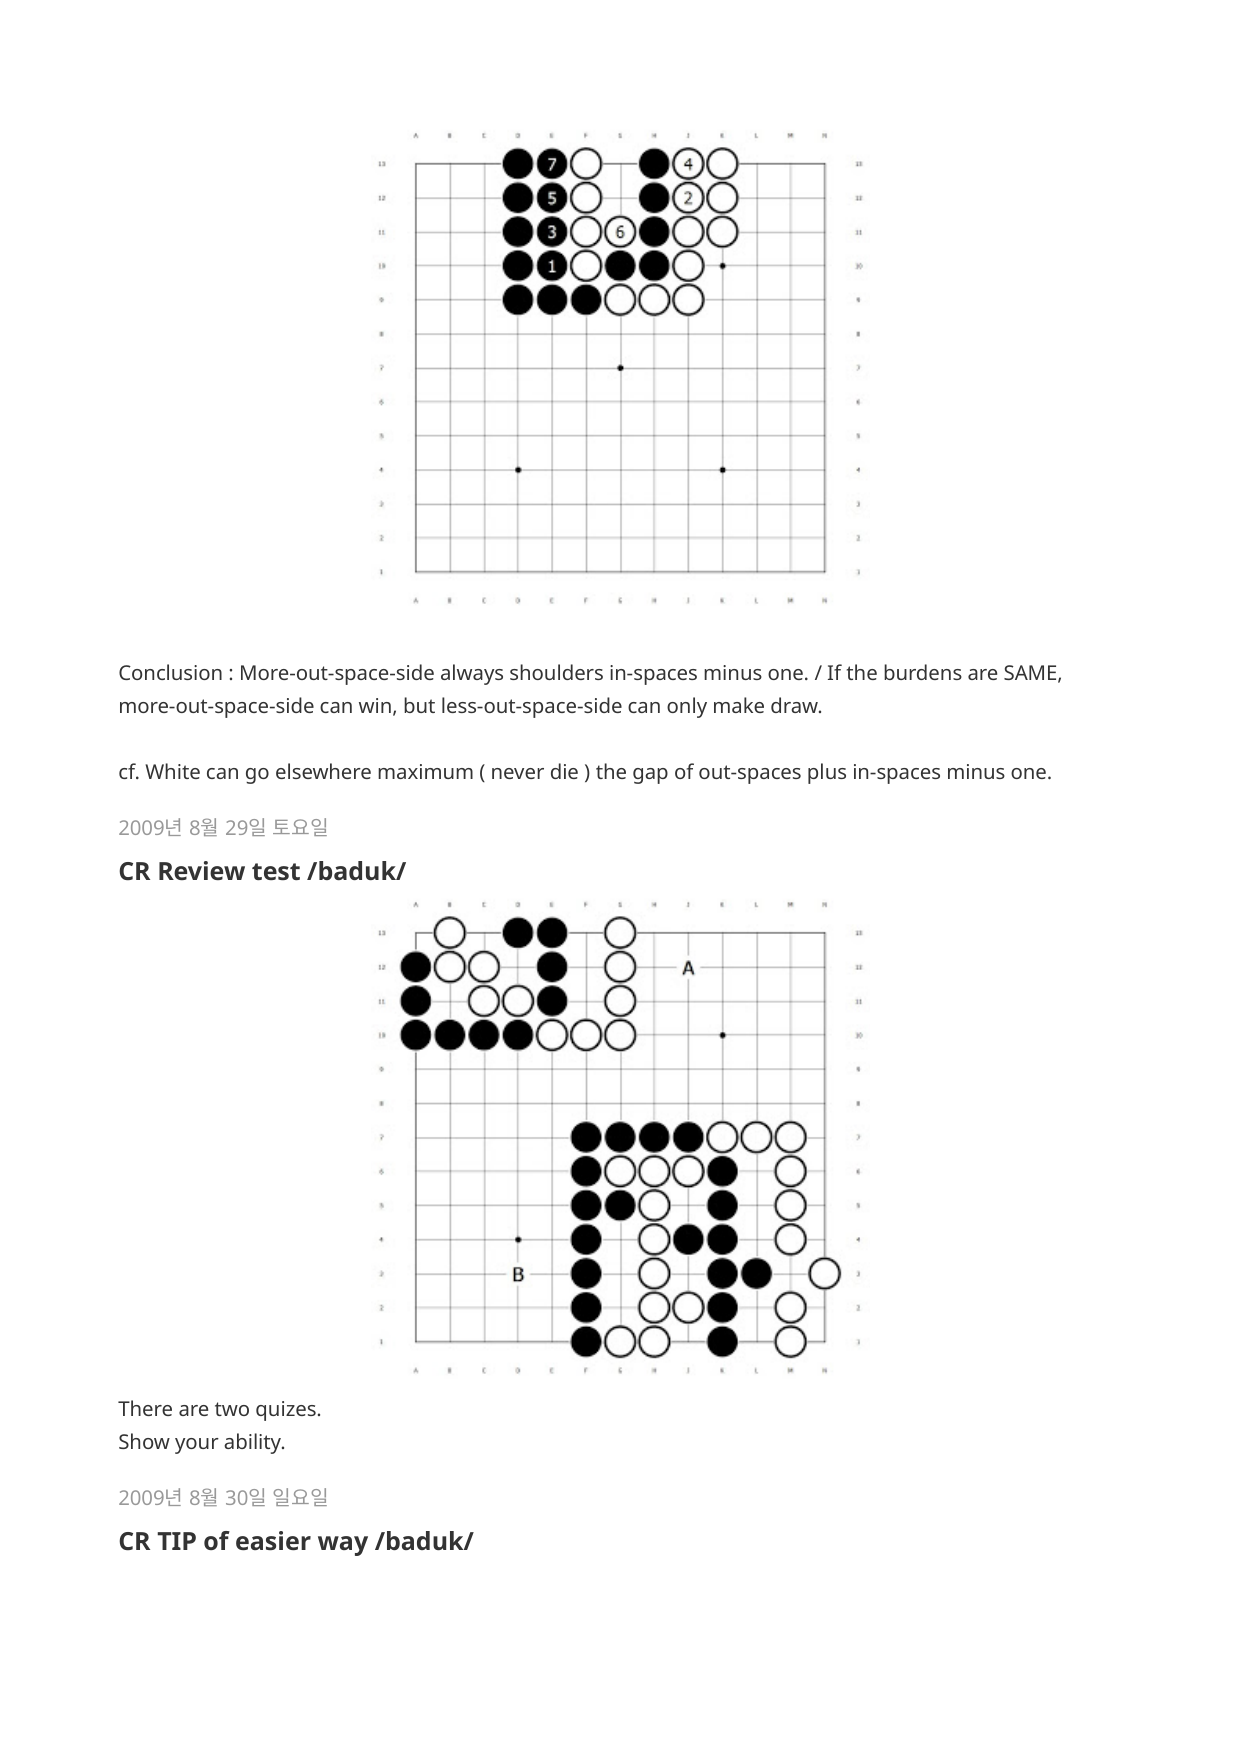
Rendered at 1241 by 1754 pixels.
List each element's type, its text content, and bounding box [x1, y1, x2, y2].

picture [371, 889, 870, 1388]
picture [371, 119, 870, 618]
subtitle 2009년 8월 30일 일요일 [118, 1482, 1122, 1511]
text Conclusion : More-out-space-side always shoulders in-spaces minus one. / If the burdens are SAME, more-out-space-side can win, but less-out-space-side can only make draw. cf. White can go elsewhere maximum ( never die ) the gap of out-spaces plus in-spaces minus one. [118, 625, 1122, 786]
text There are two quizes. Show your ability. [118, 1395, 1122, 1456]
subtitle CR TIP of easier way /baduk/ [118, 1524, 1122, 1558]
subtitle CR Review test /baduk/ [118, 854, 1122, 888]
subtitle 2009년 8월 29일 토요일 [118, 812, 1122, 841]
